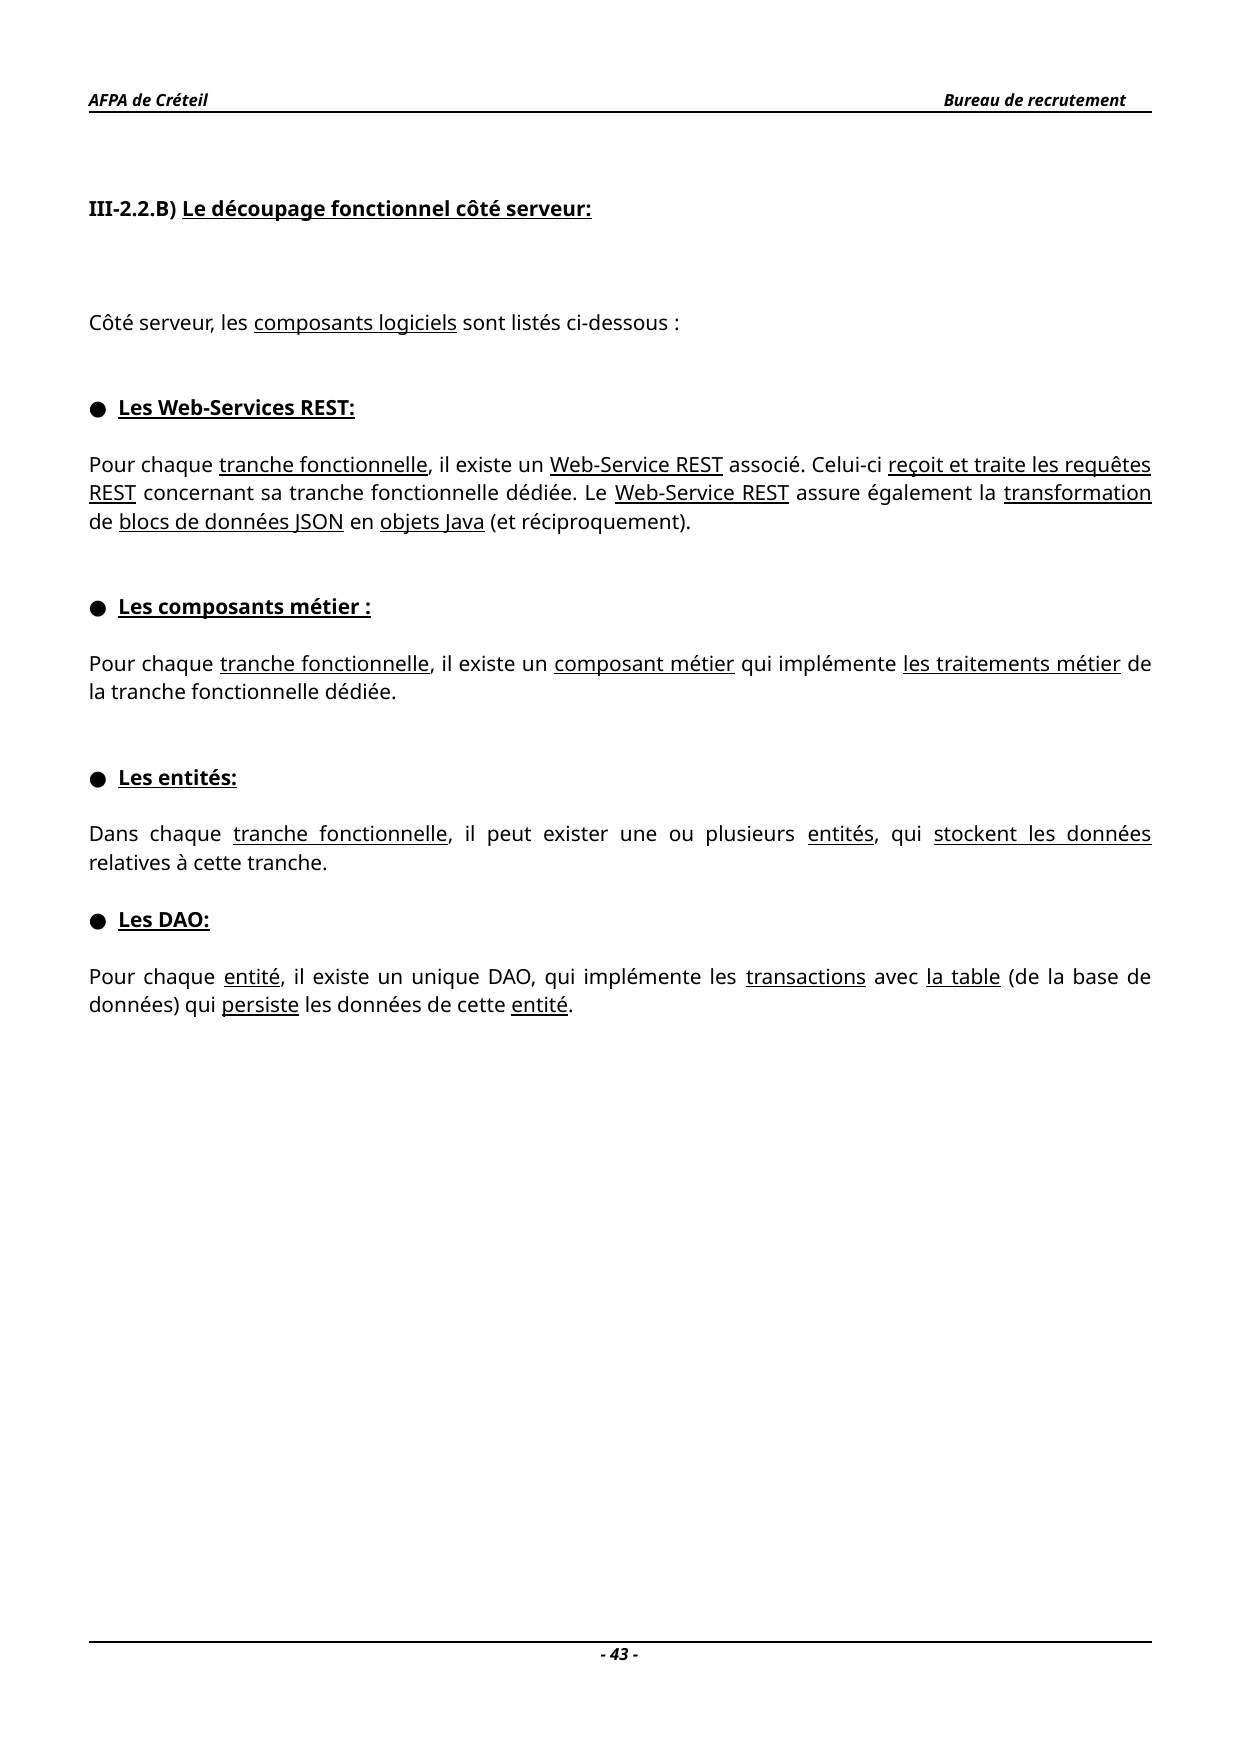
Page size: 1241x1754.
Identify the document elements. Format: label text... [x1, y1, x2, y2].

text Pour chaque entité, il existe un unique DAO, qui implémente les transactions avec la table (de la base de données) qui persiste les données de cette entité. [88, 962, 1152, 1019]
text ● Les entités: [88, 763, 1152, 791]
text ● Les DAO: [88, 905, 1152, 933]
text Pour chaque tranche fonctionnelle, il existe un Web-Service REST associé. Celui-ci reçoit et traite les requêtes REST concernant sa tranche fonctionnelle dédiée. Le Web-Service REST assure également la transformation de blocs de données JSON en objets Java (et réciproquement). [88, 450, 1152, 535]
text ● Les composants métier : [88, 592, 1152, 621]
text Pour chaque tranche fonctionnelle, il existe un composant métier qui implémente les traitements métier de la tranche fonctionnelle dédiée. [88, 649, 1152, 706]
text ● Les Web-Services REST: [88, 393, 1152, 421]
text III-2.2.B) Le découpage fonctionnel côté serveur: [88, 194, 1152, 222]
text Côté serveur, les composants logiciels sont listés ci-dessous : [88, 308, 1152, 336]
text Dans chaque tranche fonctionnelle, il peut exister une ou plusieurs entités, qui stockent les données relatives à cette tranche. [88, 819, 1152, 876]
